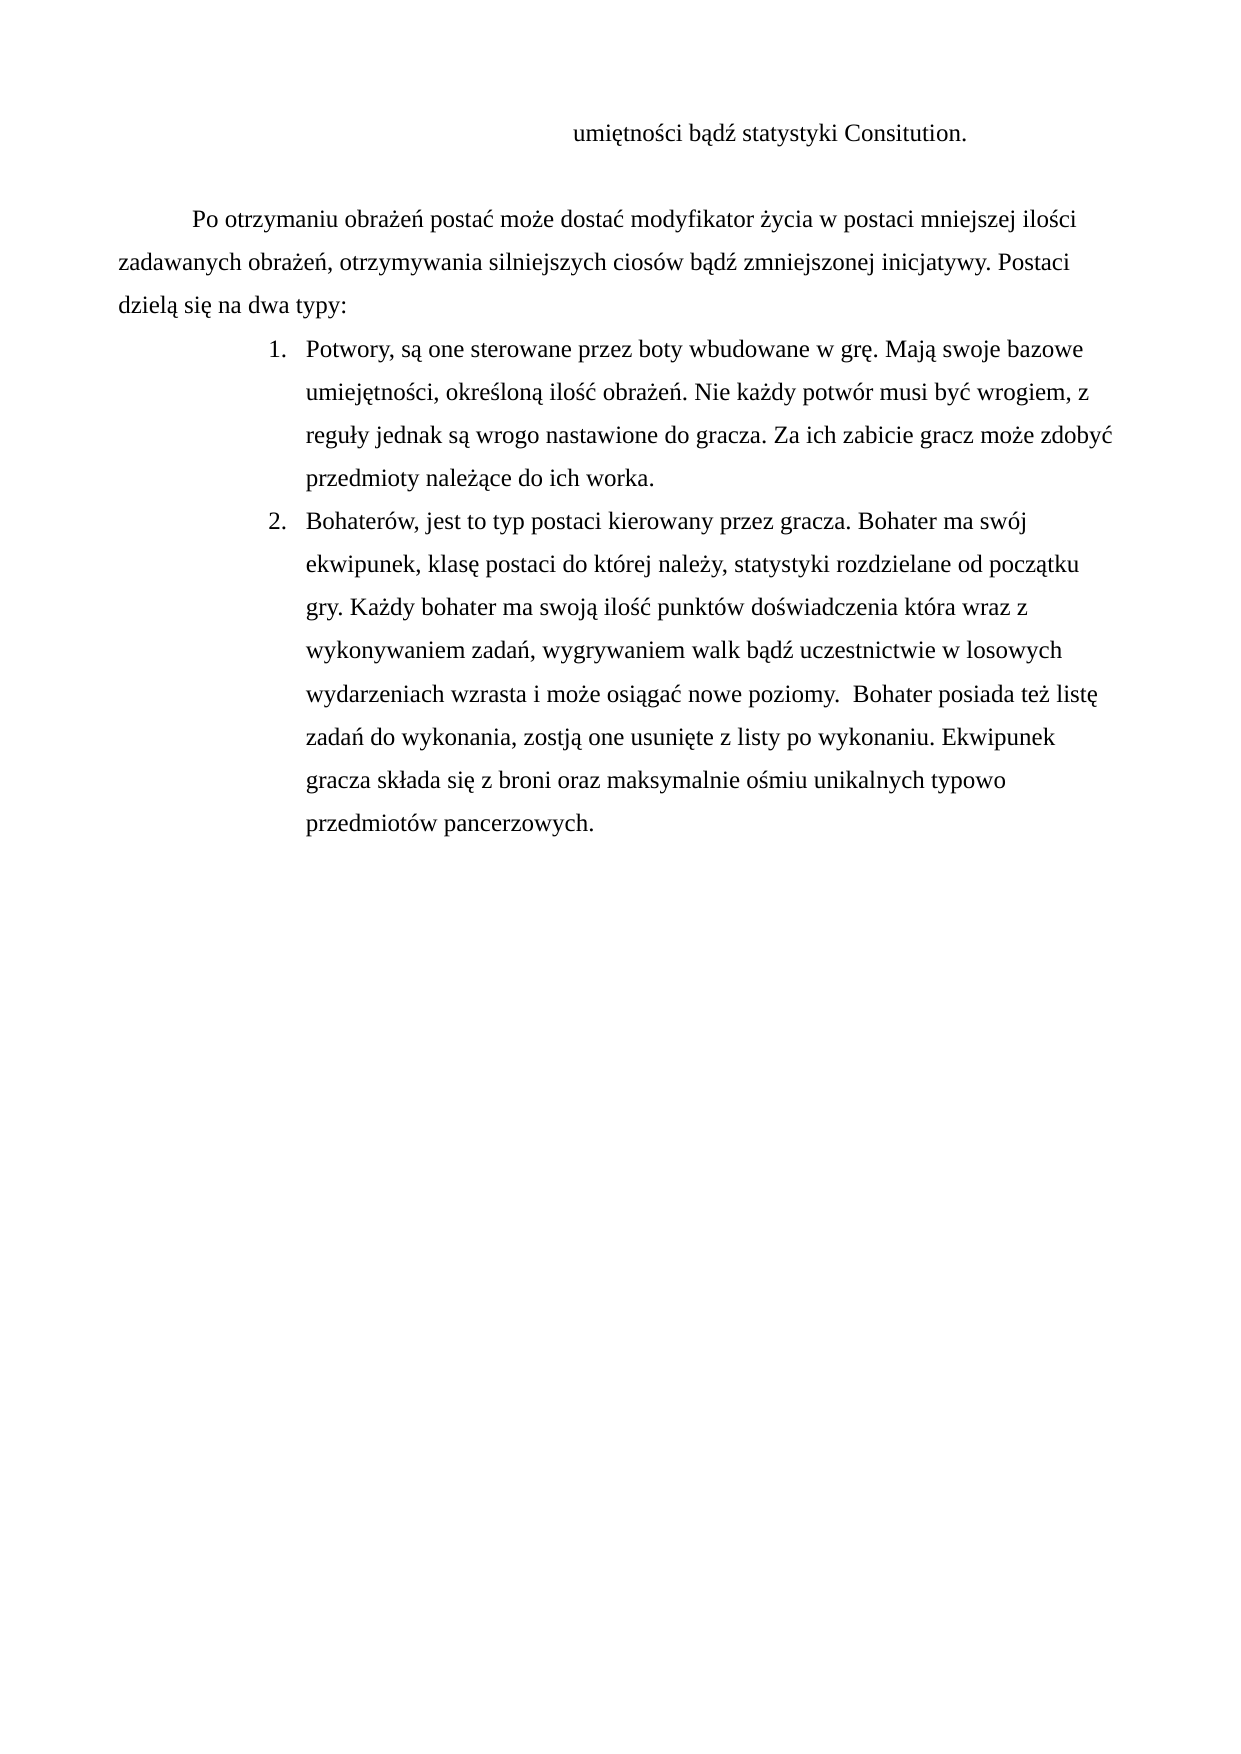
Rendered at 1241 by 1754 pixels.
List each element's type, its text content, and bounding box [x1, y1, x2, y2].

list Bohaterów, jest to typ postaci kierowany przez gracza. Bohater ma swój ekwipunek, klasę postaci do której należy, statystyki rozdzielane od początku gry. Każdy bohater ma swoją ilość punktów doświadczenia która wraz z wykonywaniem zadań, wygrywaniem walk bądź uczestnictwie w losowych wydarzeniach wzrasta i może osiągać nowe poziomy. Bohater posiada też listę zadań do wykonania, zostją one usunięte z listy po wykonaniu. Ekwipunek gracza składa się z broni oraz maksymalnie ośmiu unikalnych typowo przedmiotów pancerzowych. [268, 506, 1122, 837]
text Po otrzymaniu obrażeń postać może dostać modyfikator życia w postaci mniejszej ilości zadawanych obrażeń, otrzymywania silniejszych ciosów bądź zmniejszonej inicjatywy. Postaci dzielą się na dwa typy: [118, 204, 1122, 319]
list Potwory, są one sterowane przez boty wbudowane w grę. Mają swoje bazowe umiejętności, określoną ilość obrażeń. Nie każdy potwór musi być wrogiem, z reguły jednak są wrogo nastawione do gracza. Za ich zabicie gracz może zdobyć przedmioty należące do ich worka. [268, 334, 1122, 492]
text umiętności bądź statystyki Consitution. [573, 118, 1122, 147]
